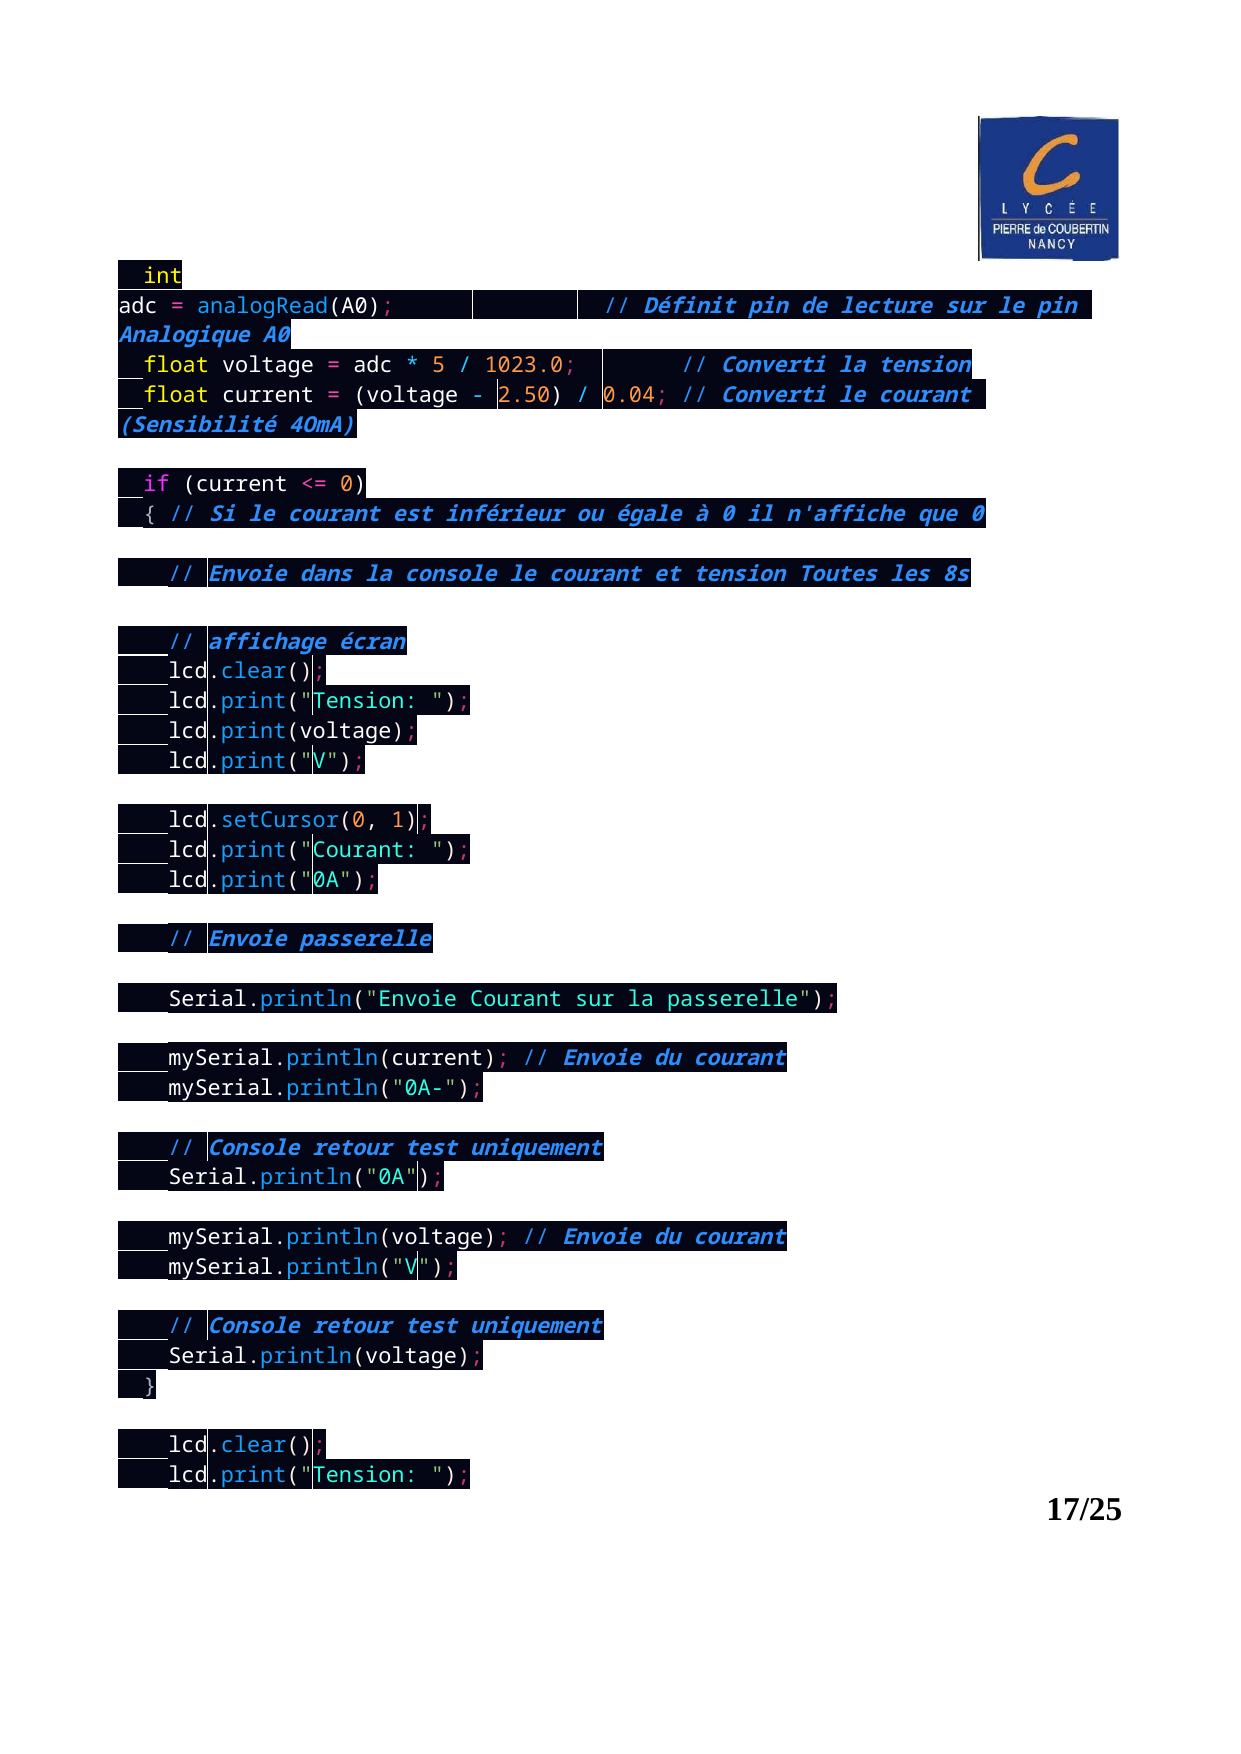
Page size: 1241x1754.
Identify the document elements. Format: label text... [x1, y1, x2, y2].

text // Envoie dans la console le courant et tension Toutes les 8s [118, 557, 1122, 587]
text } [118, 1370, 1122, 1399]
text lcd.print("Tension: "); [118, 1459, 1122, 1489]
text lcd.clear(); [118, 1429, 1122, 1459]
text mySerial.println(voltage); // Envoie du courant [118, 1221, 1122, 1251]
text lcd.print("Tension: "); [118, 685, 1122, 715]
text lcd.print("0A"); [118, 864, 1122, 894]
text // Console retour test uniquement [118, 1310, 1122, 1340]
text lcd.print("Courant: "); [118, 834, 1122, 864]
text mySerial.println("0A-"); [118, 1072, 1122, 1102]
text lcd.clear(); [118, 655, 1122, 685]
text mySerial.println("V"); [118, 1251, 1122, 1280]
text float current = (voltage - 2.50) / 0.04; // Converti le courant (Sensibilité 4OmA) [118, 379, 1122, 438]
text lcd.print(voltage); [118, 715, 1122, 745]
text Serial.println("Envoie Courant sur la passerelle"); [118, 983, 1122, 1013]
text mySerial.println(current); // Envoie du courant [118, 1042, 1122, 1072]
text // Envoie passerelle [118, 923, 1122, 953]
text lcd.print("V"); [118, 745, 1122, 774]
text if (current <= 0) [118, 468, 1122, 498]
picture [975, 116, 1120, 261]
text float voltage = adc * 5 / 1023.0; // Converti la tension [118, 349, 1122, 379]
text Serial.println(voltage); [118, 1340, 1122, 1370]
text int adc = analogRead(A0); // Définit pin de lecture sur le pin Analogique A0 [118, 118, 1122, 349]
text 17/25 [118, 1489, 1122, 1527]
text // Console retour test uniquement [118, 1132, 1122, 1161]
text lcd.setCursor(0, 1); [118, 804, 1122, 834]
text { // Si le courant est inférieur ou égale à 0 il n'affiche que 0 [118, 498, 1122, 528]
text // affichage écran [118, 626, 1122, 655]
text Serial.println("0A"); [118, 1161, 1122, 1191]
